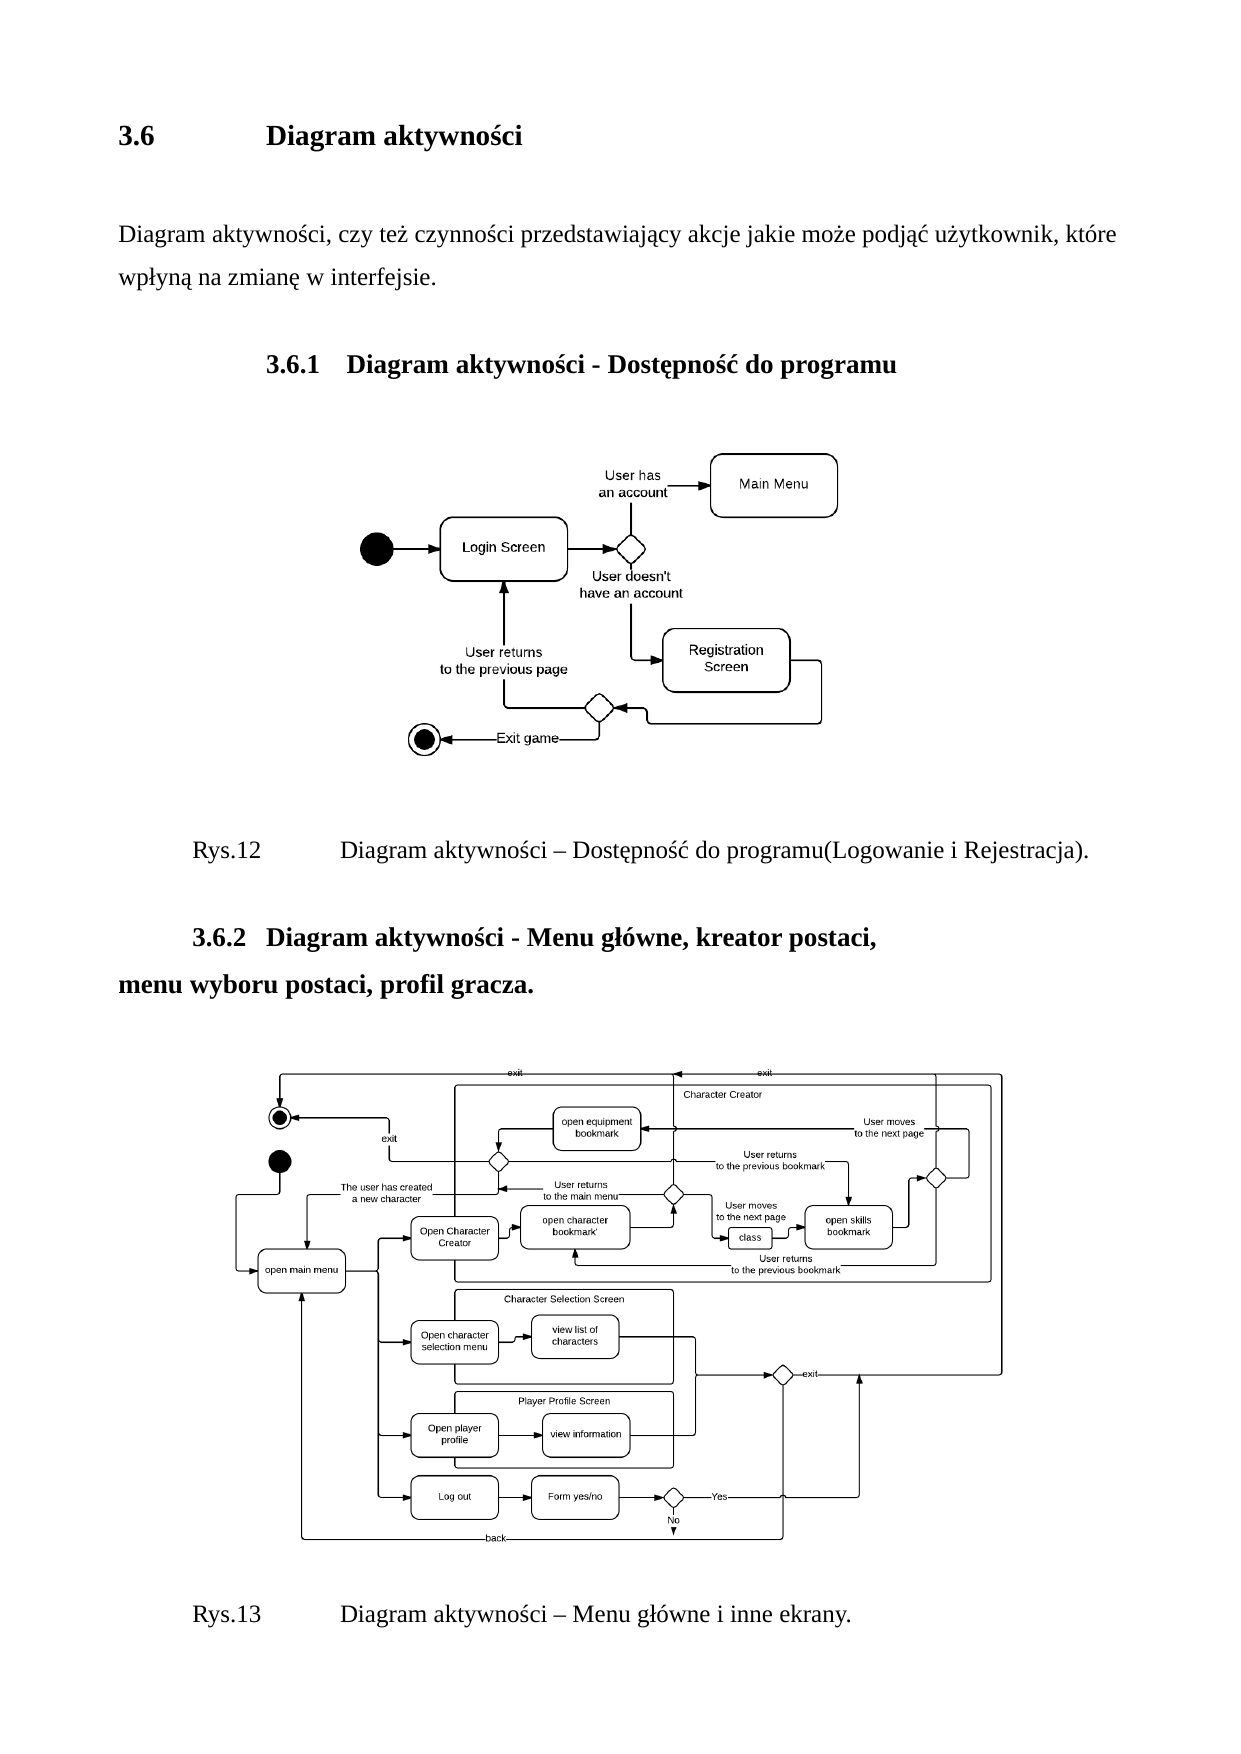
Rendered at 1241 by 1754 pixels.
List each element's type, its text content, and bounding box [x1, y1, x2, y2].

picture [297, 390, 903, 821]
picture [192, 1019, 1048, 1585]
text Rys.12 Diagram aktywności – Dostępność do programu(Logowanie i Rejestracja). [118, 395, 1122, 864]
text Rys.13 Diagram aktywności – Menu główne i inne ekrany. [118, 1015, 1122, 1628]
text 3.6 Diagram aktywności [118, 118, 1122, 152]
text 3.6.2 Diagram aktywności - Menu główne, kreator postaci, [118, 921, 1122, 953]
text menu wyboru postaci, profil gracza. [118, 968, 1122, 999]
text 3.6.1 Diagram aktywności - Dostępność do programu [118, 348, 1122, 379]
text Diagram aktywności, czy też czynności przedstawiający akcje jakie może podjąć użytkownik, które wpłyną na zmianę w interfejsie. [118, 219, 1122, 291]
